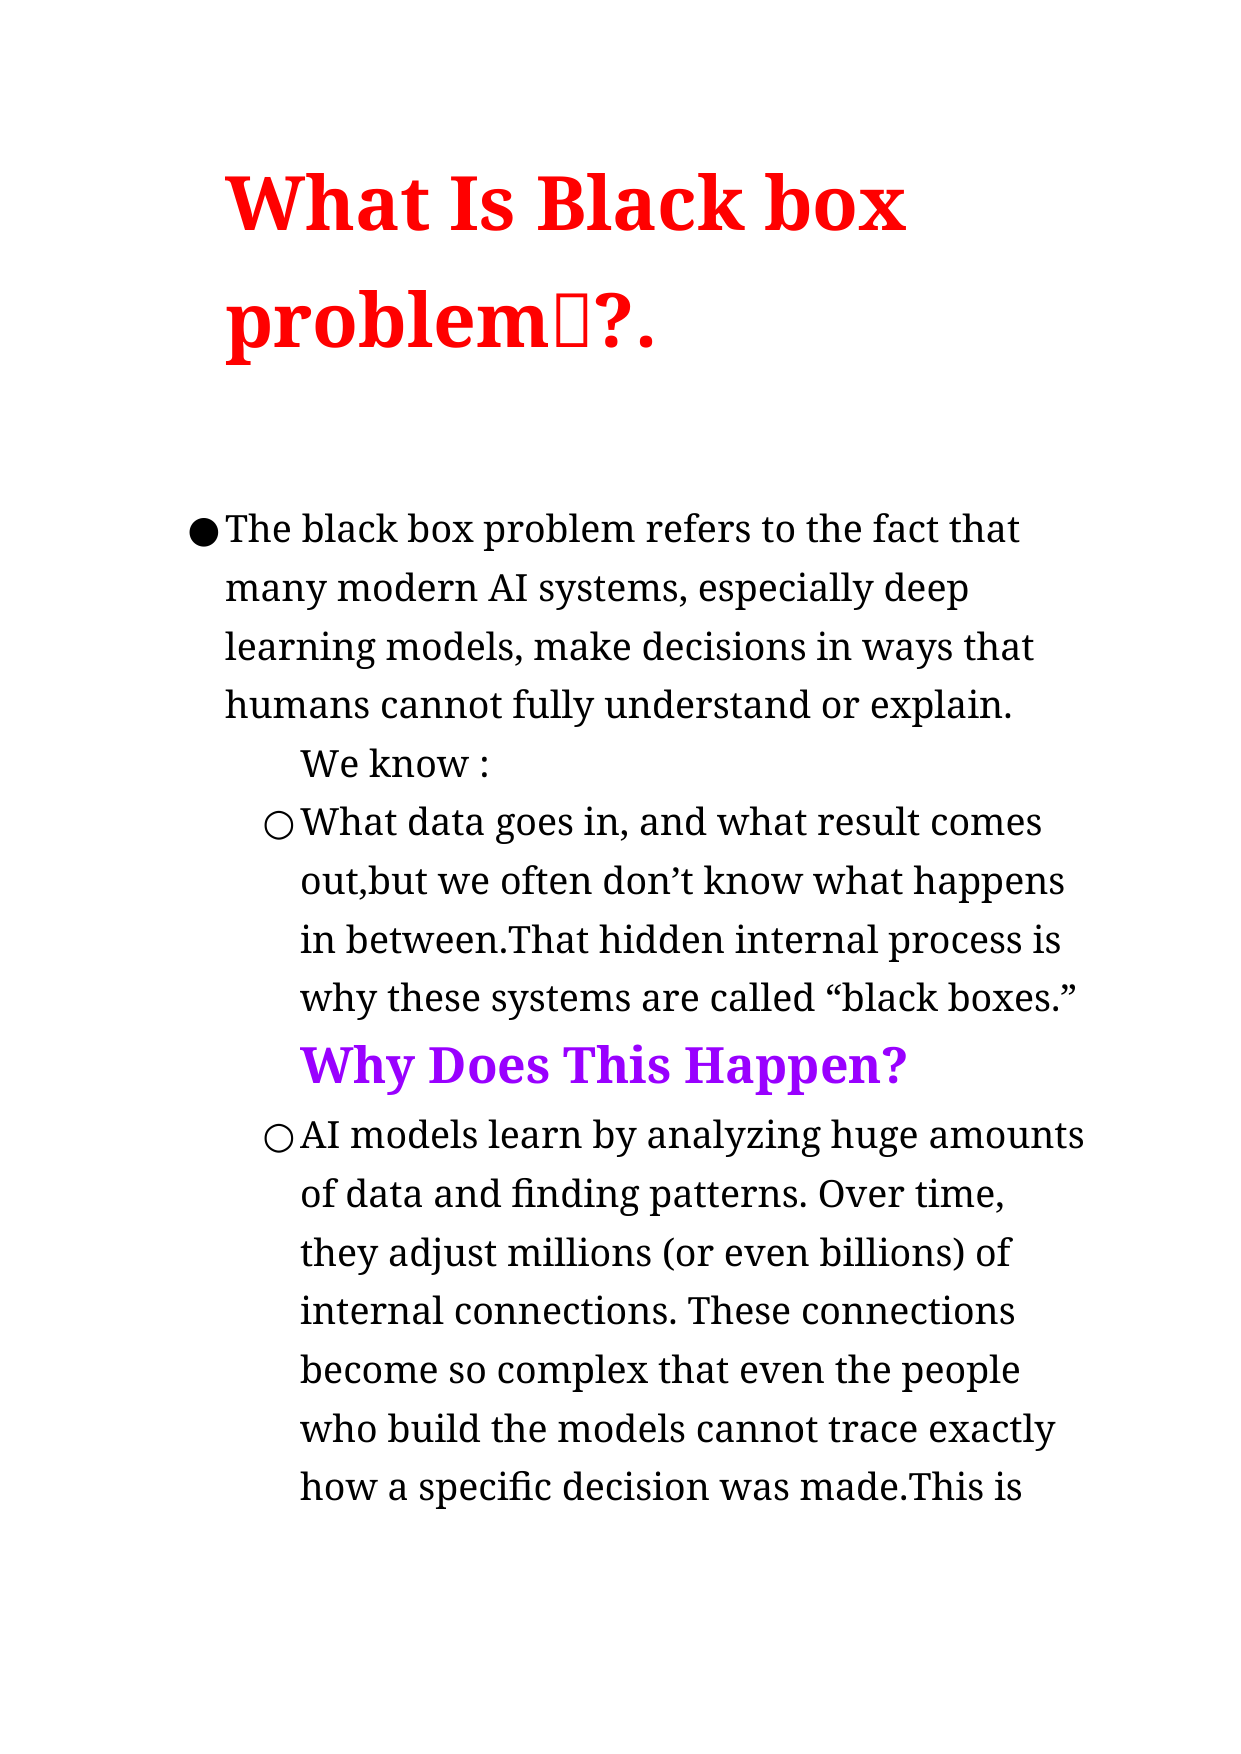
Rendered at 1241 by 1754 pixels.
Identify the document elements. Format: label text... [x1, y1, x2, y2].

list AI models learn by analyzing huge amounts of data and finding patterns. Over time, they adjust millions (or even billions) of internal connections. These connections become so complex that even the people who build the models cannot trace exactly how a specific decision was made.This is [262, 1109, 1090, 1512]
list The black box problem refers to the fact that many modern AI systems, especially deep learning models, make decisions in ways that humans cannot fully understand or explain. [187, 502, 1090, 729]
text Why Does This Happen? [300, 1030, 1090, 1098]
text We know : [300, 737, 1090, 788]
text What Is Black box problem🤔?. [225, 150, 1090, 370]
list What data goes in, and what result comes out,but we often don’t know what happens in between.That hidden internal process is why these systems are called “black boxes.” [262, 796, 1090, 1023]
